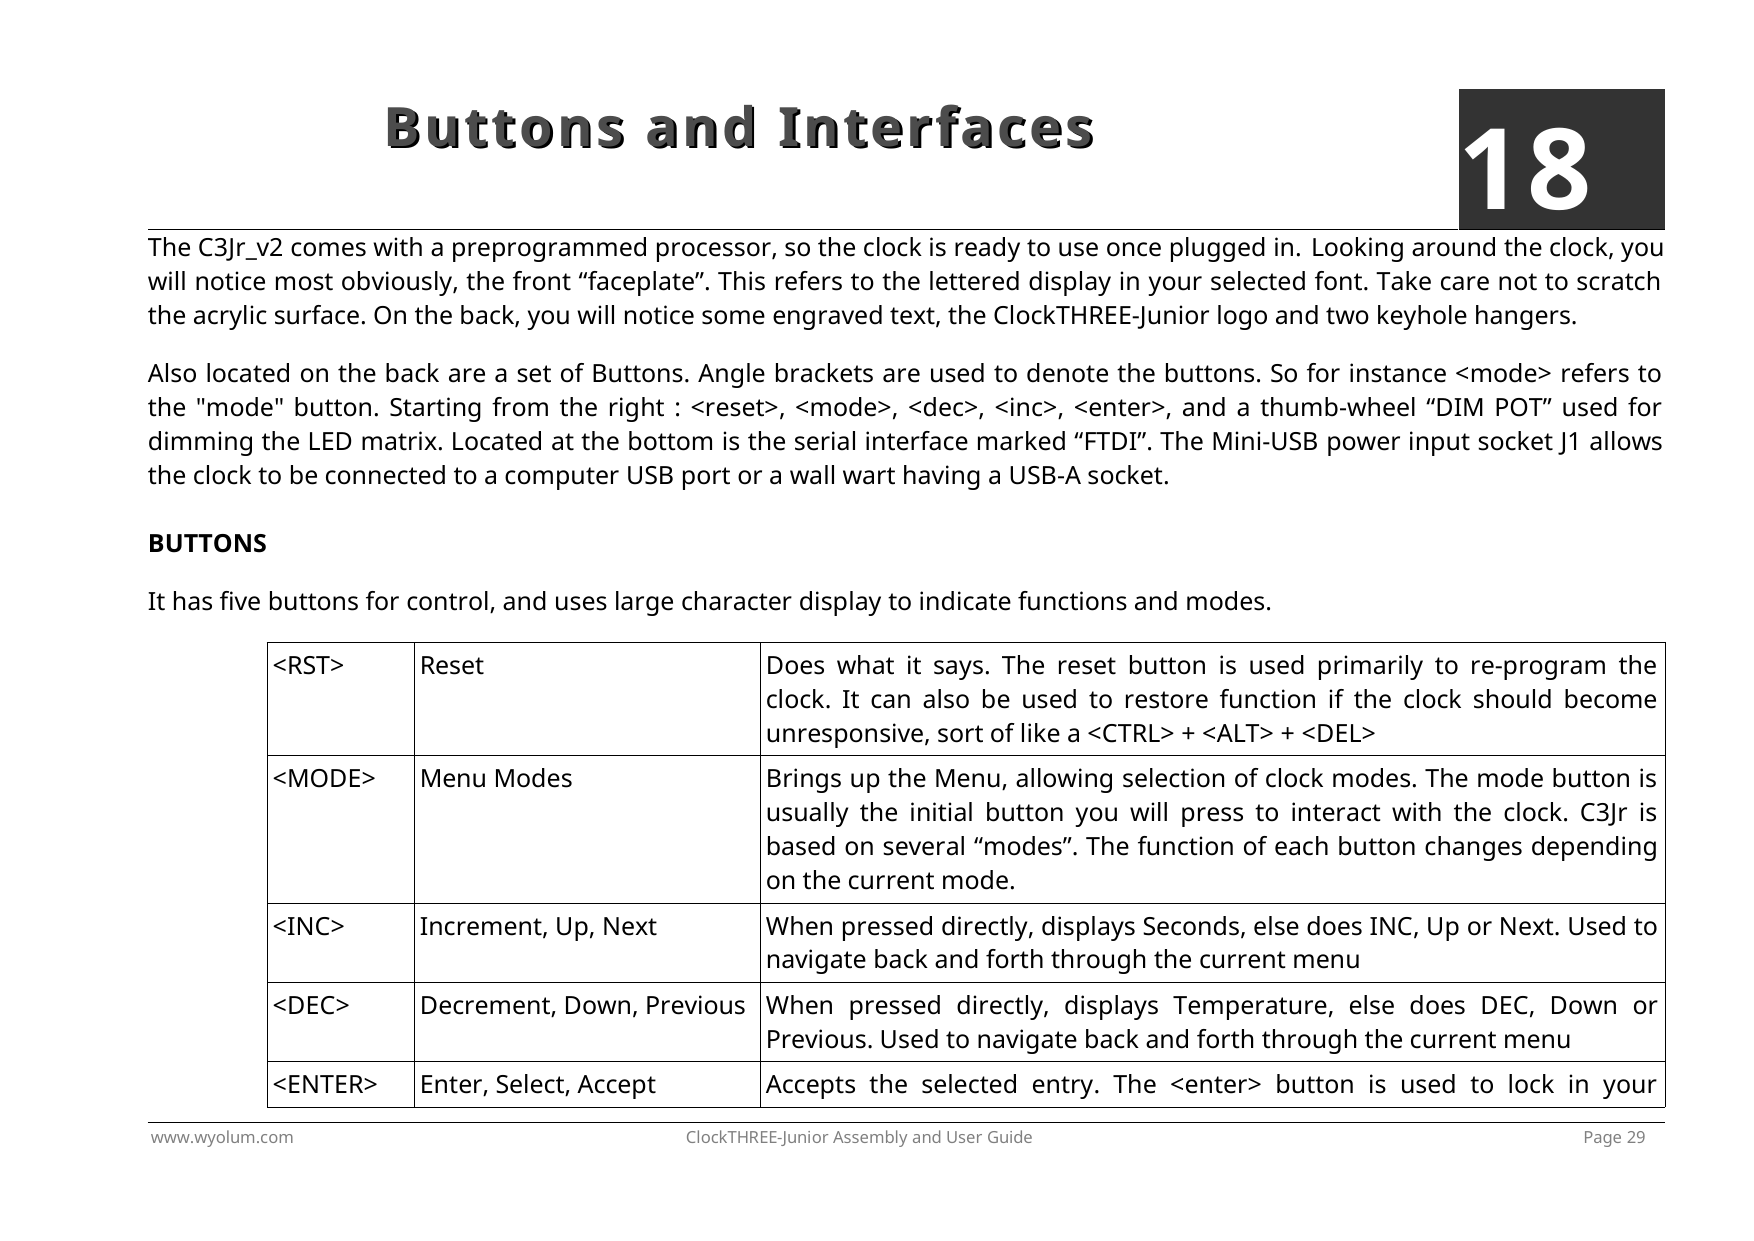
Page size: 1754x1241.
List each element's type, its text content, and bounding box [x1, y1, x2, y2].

table_cell Enter, Select, Accept [415, 1062, 760, 1107]
table_cell When pressed directly, displays Temperature, else does DEC, Down or Previous. Used to navigate back and forth through the current menu [761, 983, 1665, 1061]
table_cell Menu Modes [415, 756, 760, 903]
table_cell <MODE> [268, 756, 414, 903]
text BUTTONS [148, 526, 1665, 560]
table_cell When pressed directly, displays Seconds, else does INC, Up or Next. Used to navigate back and forth through the current menu [761, 904, 1665, 982]
table_cell <ENTER> [268, 1062, 414, 1107]
table_cell [148, 183, 354, 229]
table_header Buttons and Interfaces [354, 89, 1458, 183]
table_header <RST> [268, 643, 414, 755]
table_cell [354, 183, 1458, 229]
text The C3Jr_v2 comes with a preprogrammed processor, so the clock is ready to use once plugged in. Looking around the clock, you will notice most obviously, the front “faceplate”. This refers to the lettered display in your selected font. Take care not to scratch the acrylic surface. On the back, you will notice some engraved text, the ClockTHREE-Junior logo and two keyhole hangers. [148, 230, 1665, 332]
table_cell Brings up the Menu, allowing selection of clock modes. The mode button is usually the initial button you will press to interact with the clock. C3Jr is based on several “modes”. The function of each button changes depending on the current mode. [761, 756, 1665, 903]
table_header Reset [415, 643, 760, 755]
table_header [148, 89, 354, 183]
text Also located on the back are a set of Buttons. Angle brackets are used to denote the buttons. So for instance <mode> refers to the "mode" button. Starting from the right : <reset>, <mode>, <dec>, <inc>, <enter>, and a thumb-wheel “DIM POT” used for dimming the LED matrix. Located at the bottom is the serial interface marked “FTDI”. The Mini-USB power input socket J1 allows the clock to be connected to a computer USB port or a wall wart having a USB-A socket. [148, 356, 1665, 492]
text It has five buttons for control, and uses large character display to indicate functions and modes. [148, 584, 1665, 618]
table_cell Accepts the selected entry. The <enter> button is used to lock in your [761, 1062, 1665, 1107]
table_header 18 [1459, 89, 1665, 229]
table_cell Decrement, Down, Previous [415, 983, 760, 1061]
table_cell <DEC> [268, 983, 414, 1061]
table_cell <INC> [268, 904, 414, 982]
table_header Does what it says. The reset button is used primarily to re-program the clock. It can also be used to restore function if the clock should become unresponsive, sort of like a <CTRL> + <ALT> + <DEL> [761, 643, 1665, 755]
table_cell Increment, Up, Next [415, 904, 760, 982]
